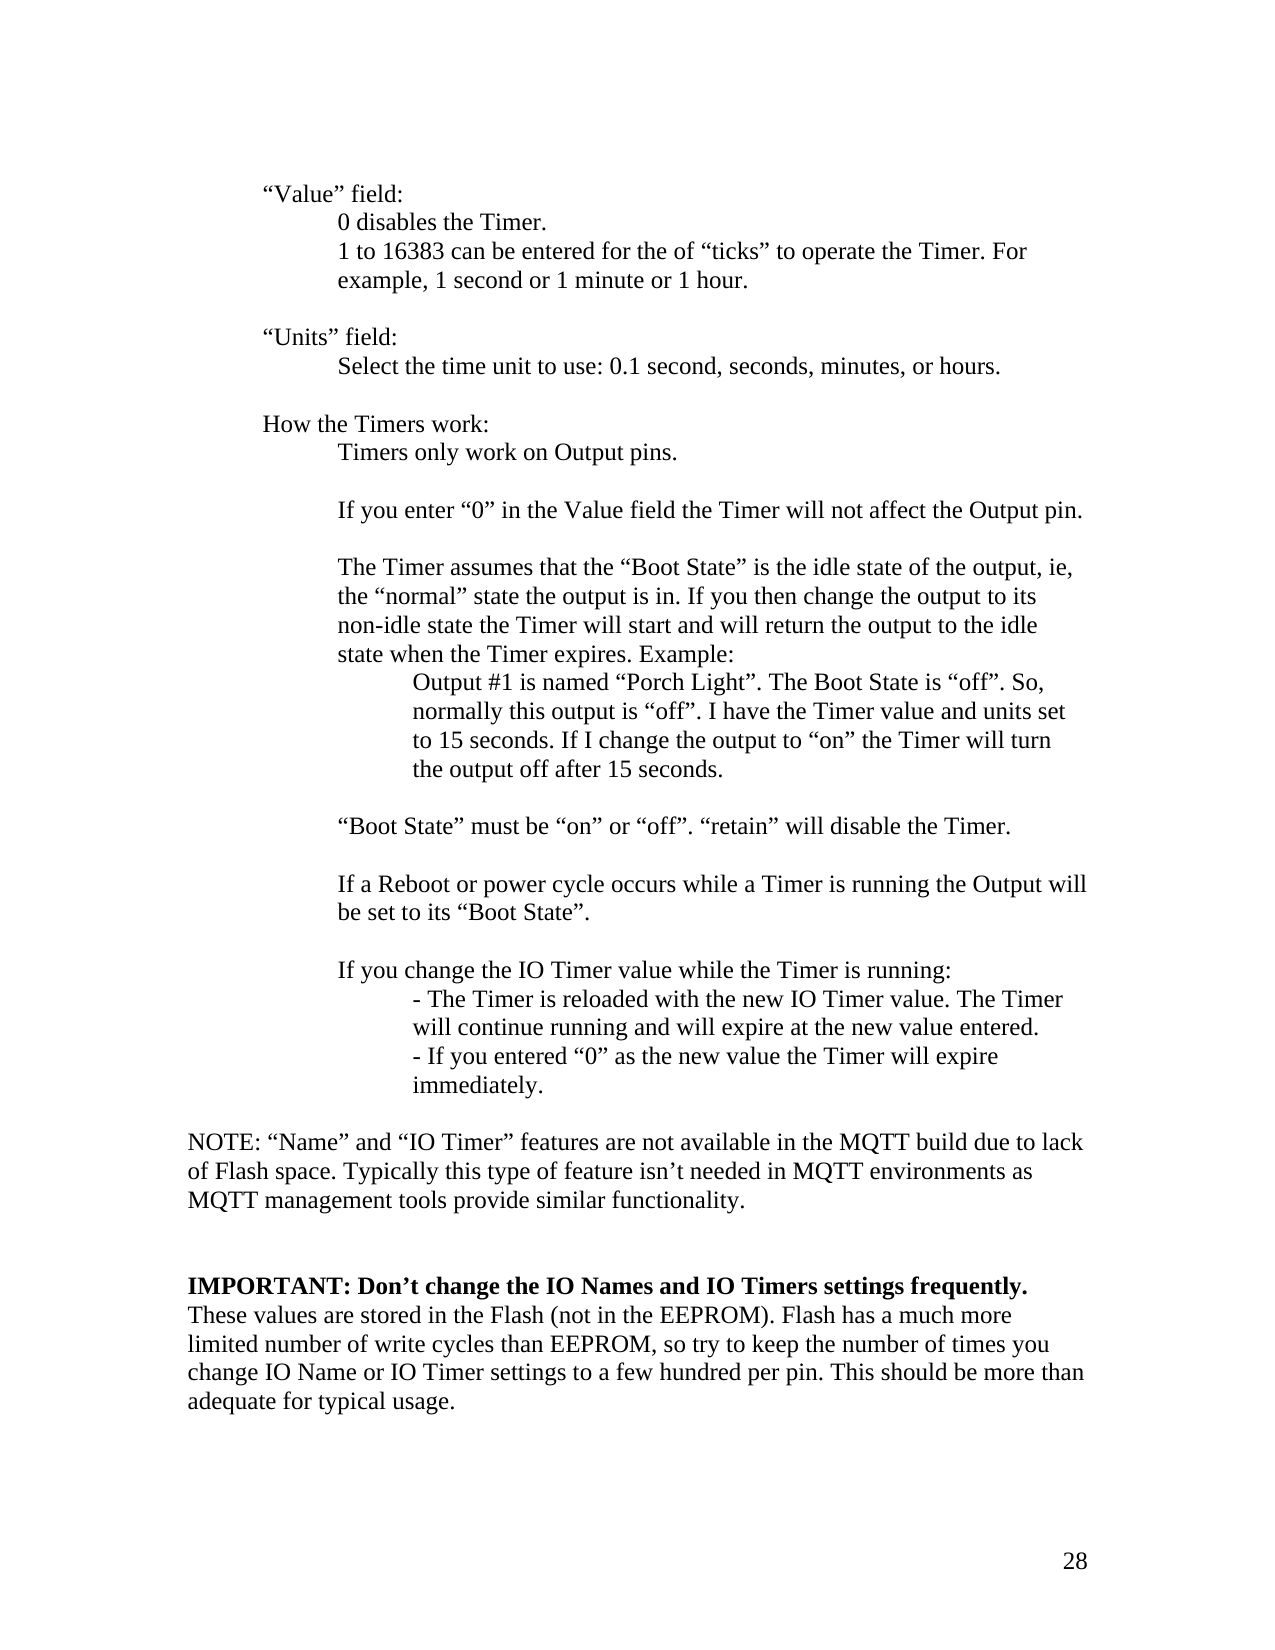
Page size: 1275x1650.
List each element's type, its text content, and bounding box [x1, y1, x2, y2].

text If a Reboot or power cycle occurs while a Timer is running the Output will be set to its “Boot State”. [337, 869, 1087, 926]
text NOTE: “Name” and “IO Timer” features are not available in the MQTT build due to lack of Flash space. Typically this type of feature isn’t needed in MQTT environments as MQTT management tools provide similar functionality. [187, 1127, 1087, 1214]
text Select the time unit to use: 0.1 second, seconds, minutes, or hours. [337, 351, 1087, 380]
text “Value” field: [262, 179, 1087, 207]
text If you enter “0” in the Value field the Timer will not affect the Output pin. [337, 495, 1087, 524]
text 0 disables the Timer. [337, 207, 1087, 236]
text IMPORTANT: Don’t change the IO Names and IO Timers settings frequently. These values are stored in the Flash (not in the EEPROM). Flash has a much more limited number of write cycles than EEPROM, so try to keep the number of times you change IO Name or IO Timer settings to a few hundred per pin. This should be more than adequate for typical usage. [187, 1271, 1087, 1415]
text Output #1 is named “Porch Light”. The Boot State is “off”. So, normally this output is “off”. I have the Timer value and units set to 15 seconds. If I change the output to “on” the Timer will turn the output off after 15 seconds. [412, 667, 1087, 782]
text If you change the IO Timer value while the Timer is running: [337, 955, 1087, 984]
text “Boot State” must be “on” or “off”. “retain” will disable the Timer. [337, 811, 1087, 840]
text - The Timer is reloaded with the new IO Timer value. The Timer will continue running and will expire at the new value entered. [412, 984, 1087, 1041]
text 1 to 16383 can be entered for the of “ticks” to operate the Timer. For example, 1 second or 1 minute or 1 hour. [337, 236, 1087, 294]
text How the Timers work: [262, 409, 1087, 437]
text “Units” field: [262, 322, 1087, 351]
text - If you entered “0” as the new value the Timer will expire immediately. [412, 1041, 1087, 1099]
text The Timer assumes that the “Boot State” is the idle state of the output, ie, the “normal” state the output is in. If you then change the output to its non-idle state the Timer will start and will return the output to the idle state when the Timer expires. Example: [337, 552, 1087, 667]
text Timers only work on Output pins. [337, 437, 1087, 466]
